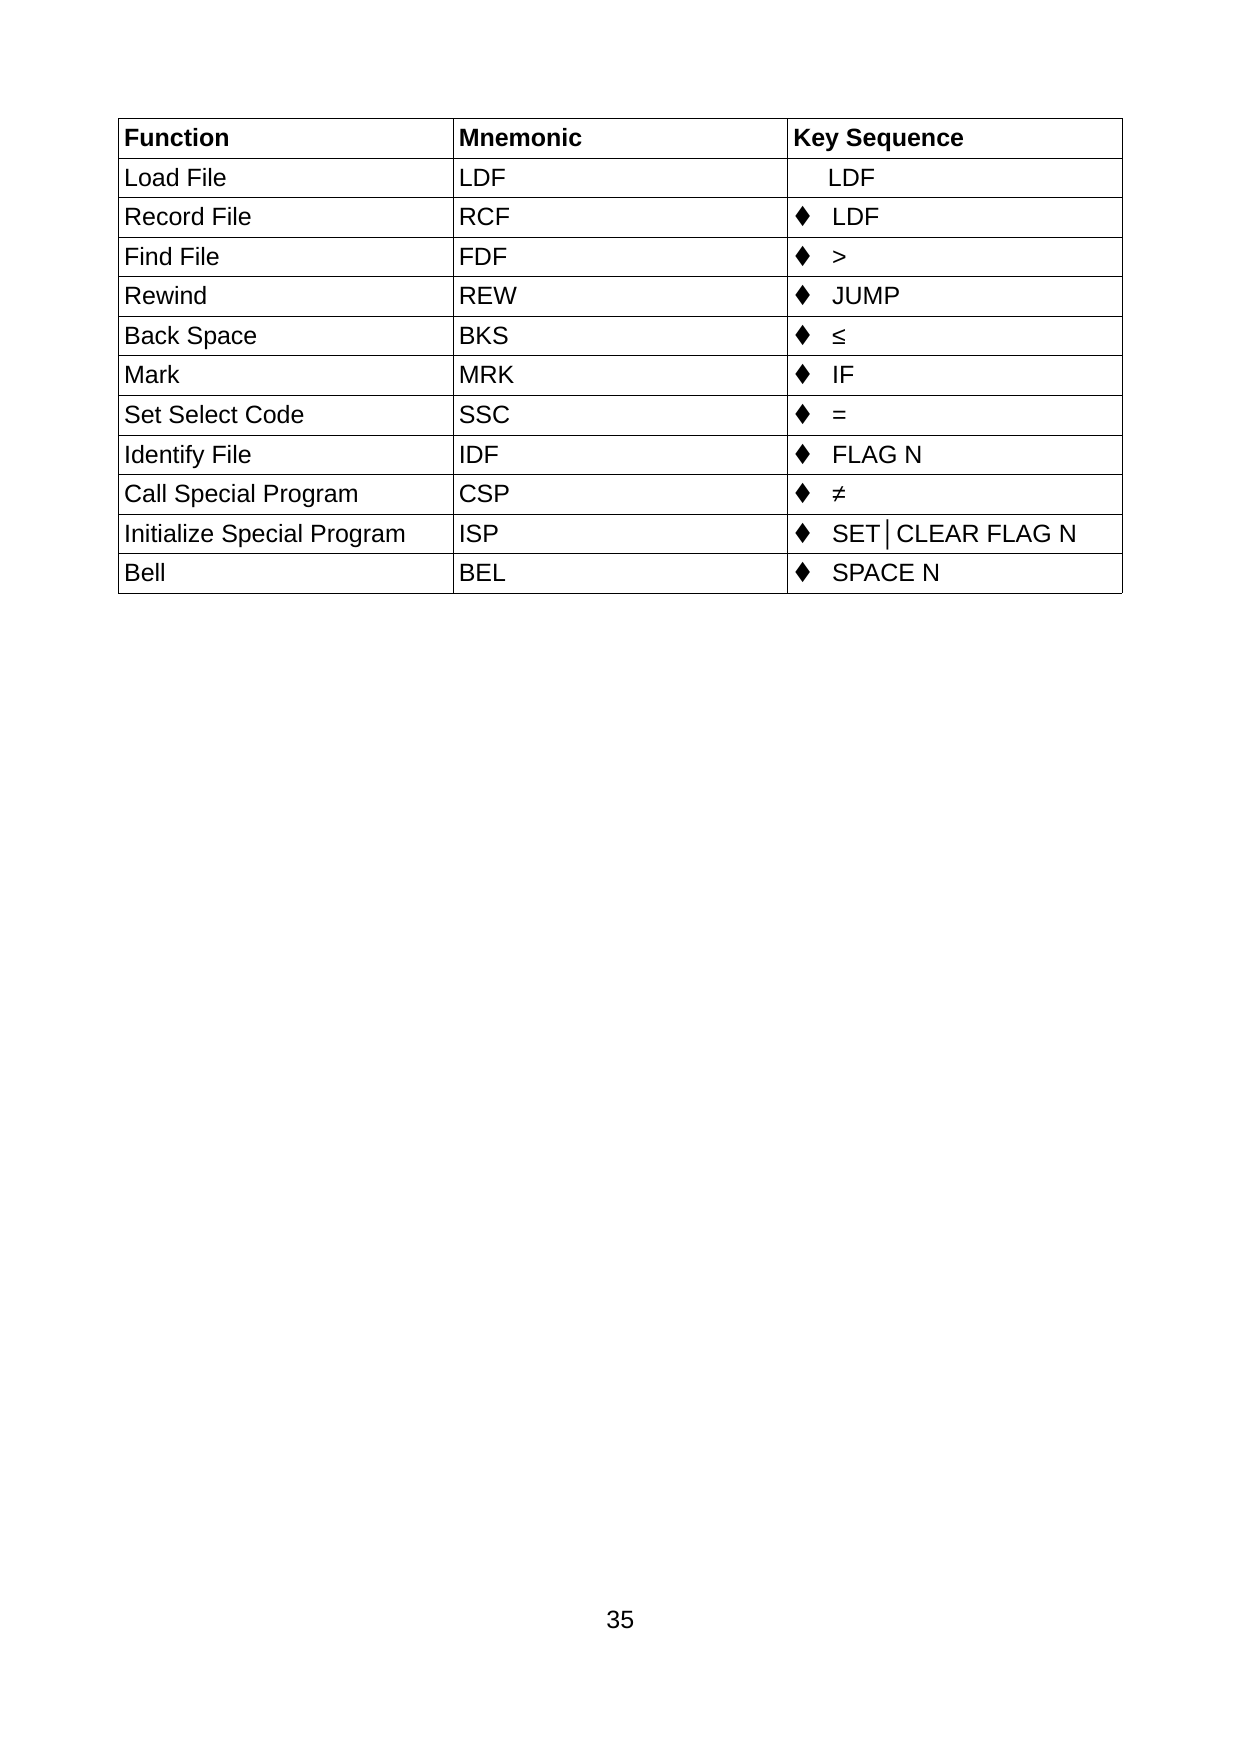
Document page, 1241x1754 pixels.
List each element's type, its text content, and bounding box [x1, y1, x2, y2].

table_cell Back Space [119, 317, 453, 355]
table_cell Set Select Code [119, 396, 453, 434]
table_header Function [119, 119, 453, 158]
table_cell CSP [454, 475, 787, 514]
table_cell MRK [454, 356, 787, 395]
table_cell Bell [119, 554, 453, 593]
table_cell LDF [788, 159, 1122, 197]
table_cell SSC [454, 396, 787, 434]
table_cell RCF [454, 198, 787, 237]
table_cell  SPACE N [788, 554, 1122, 593]
table_cell IDF [454, 436, 787, 474]
table_cell  = [788, 396, 1122, 434]
table_header Mnemonic [454, 119, 787, 158]
table_cell Identify File [119, 436, 453, 474]
table_header Key Sequence [788, 119, 1122, 158]
table_cell  ≤ [788, 317, 1122, 355]
table_cell Rewind [119, 277, 453, 316]
table_cell Mark [119, 356, 453, 395]
table_cell  IF [788, 356, 1122, 395]
table_cell Record File [119, 198, 453, 237]
table_cell  > [788, 238, 1122, 276]
table_cell Load File [119, 159, 453, 197]
table_cell BKS [454, 317, 787, 355]
table_cell FDF [454, 238, 787, 276]
table_cell Initialize Special Program [119, 515, 453, 553]
table_cell  LDF [788, 198, 1122, 237]
table_cell  SET│CLEAR FLAG N [788, 515, 1122, 553]
table_cell BEL [454, 554, 787, 593]
table_cell  FLAG N [788, 436, 1122, 474]
table_cell LDF [454, 159, 787, 197]
table_cell Find File [119, 238, 453, 276]
table_cell  ≠ [788, 475, 1122, 514]
table_cell ISP [454, 515, 787, 553]
table_cell  JUMP [788, 277, 1122, 316]
table_cell Call Special Program [119, 475, 453, 514]
table_cell REW [454, 277, 787, 316]
